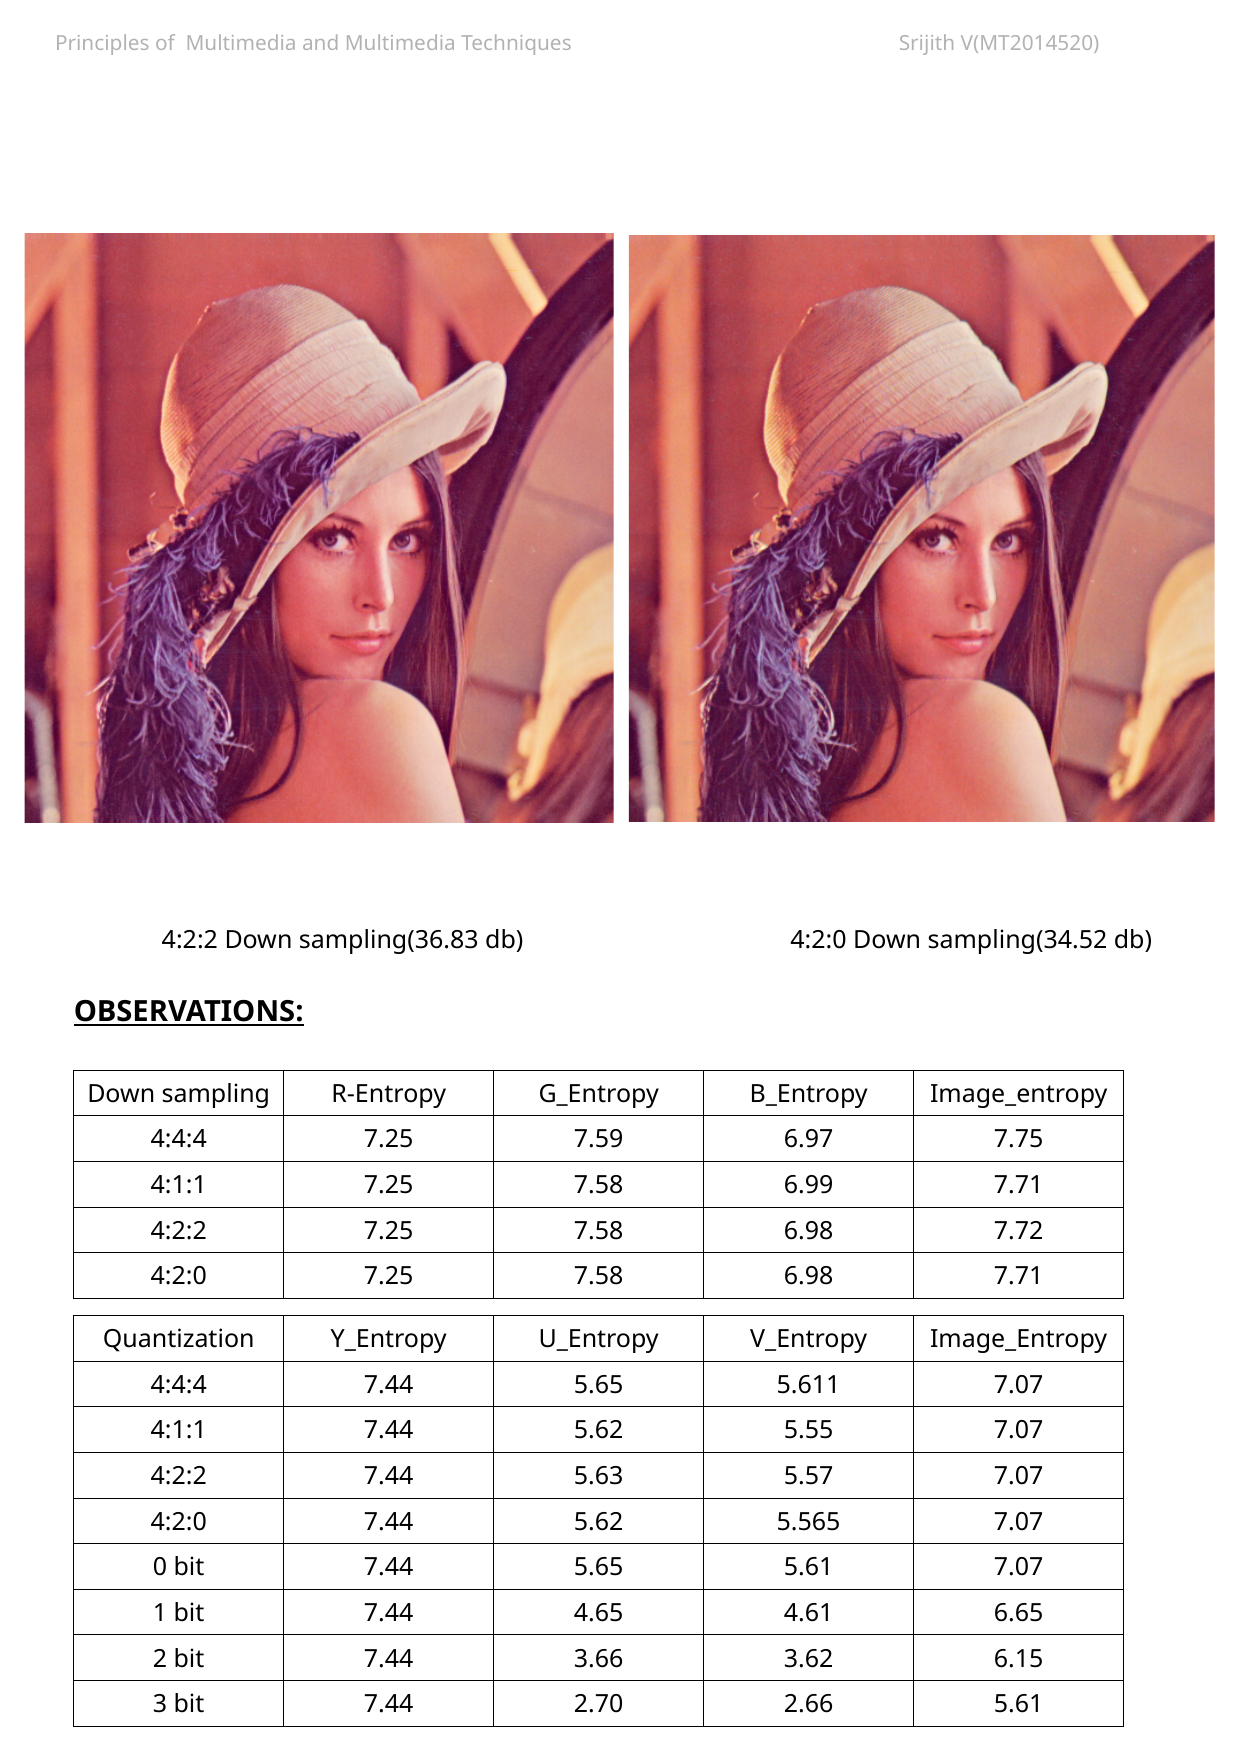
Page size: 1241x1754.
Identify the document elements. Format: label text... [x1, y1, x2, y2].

table_cell 7.07 [914, 1544, 1123, 1589]
table_header R-Entropy [284, 1071, 493, 1115]
table_cell 2.70 [494, 1681, 703, 1726]
table_header Down sampling [74, 1071, 283, 1115]
table_header G_Entropy [494, 1071, 703, 1115]
table_header Quantization [74, 1316, 283, 1361]
table_cell 4:1:1 [74, 1162, 283, 1207]
table_header Image_Entropy [914, 1316, 1123, 1361]
table_cell 7.44 [284, 1407, 493, 1452]
table_cell 4:2:2 [74, 1453, 283, 1497]
table_cell 7.44 [284, 1590, 493, 1634]
table_cell 7.25 [284, 1116, 493, 1161]
table_cell 4:2:0 [74, 1499, 283, 1543]
table_cell 7.07 [914, 1453, 1123, 1497]
table_cell 7.58 [494, 1208, 703, 1252]
table_cell 1 bit [74, 1590, 283, 1634]
table_cell 7.44 [284, 1544, 493, 1589]
table_cell 4:4:4 [74, 1116, 283, 1161]
table_cell 6.15 [914, 1635, 1123, 1680]
table_cell 3.66 [494, 1635, 703, 1680]
table_cell 7.07 [914, 1499, 1123, 1543]
table_cell 7.58 [494, 1162, 703, 1207]
table_cell 3 bit [74, 1681, 283, 1726]
text OBSERVATIONS: [73, 990, 1208, 1030]
table_cell 5.565 [704, 1499, 913, 1543]
table_cell 5.55 [704, 1407, 913, 1452]
table_cell 7.25 [284, 1208, 493, 1252]
table_cell 4.65 [494, 1590, 703, 1634]
table_cell 2.66 [704, 1681, 913, 1726]
table_cell 7.75 [914, 1116, 1123, 1161]
table_cell 7.25 [284, 1162, 493, 1207]
table_cell 4:1:1 [74, 1407, 283, 1452]
table_cell 7.25 [284, 1253, 493, 1298]
table_cell 6.65 [914, 1590, 1123, 1634]
table_cell 2 bit [74, 1635, 283, 1680]
table_cell 4.61 [704, 1590, 913, 1634]
table_header U_Entropy [494, 1316, 703, 1361]
table_header Y_Entropy [284, 1316, 493, 1361]
table_cell 7.59 [494, 1116, 703, 1161]
picture [24, 233, 614, 823]
table_cell 6.99 [704, 1162, 913, 1207]
table_cell 4:2:0 [74, 1253, 283, 1298]
table_cell 5.63 [494, 1453, 703, 1497]
table_cell 5.62 [494, 1407, 703, 1452]
table_cell 6.98 [704, 1253, 913, 1298]
table_cell 7.44 [284, 1681, 493, 1726]
table_cell 5.65 [494, 1544, 703, 1589]
table_cell 7.71 [914, 1253, 1123, 1298]
table_cell 7.44 [284, 1453, 493, 1497]
table_cell 7.44 [284, 1362, 493, 1406]
table_cell 5.61 [704, 1544, 913, 1589]
table_cell 7.07 [914, 1407, 1123, 1452]
table_header V_Entropy [704, 1316, 913, 1361]
table_cell 7.58 [494, 1253, 703, 1298]
table_cell 3.62 [704, 1635, 913, 1680]
picture [628, 235, 1215, 822]
table_cell 7.07 [914, 1362, 1123, 1406]
table_cell 5.61 [914, 1681, 1123, 1726]
table_header B_Entropy [704, 1071, 913, 1115]
table_cell 4:2:2 [74, 1208, 283, 1252]
table_cell 7.44 [284, 1499, 493, 1543]
table_cell 6.97 [704, 1116, 913, 1161]
table_cell 5.65 [494, 1362, 703, 1406]
table_cell 7.71 [914, 1162, 1123, 1207]
table_cell 7.44 [284, 1635, 493, 1680]
table_cell 5.611 [704, 1362, 913, 1406]
table_cell 5.57 [704, 1453, 913, 1497]
table_cell 6.98 [704, 1208, 913, 1252]
table_cell 4:4:4 [74, 1362, 283, 1406]
table_header Image_entropy [914, 1071, 1123, 1115]
table_cell 5.62 [494, 1499, 703, 1543]
text 4:2:2 Down sampling(36.83 db) 4:2:0 Down sampling(34.52 db) [73, 922, 1208, 956]
table_cell 0 bit [74, 1544, 283, 1589]
table_cell 7.72 [914, 1208, 1123, 1252]
